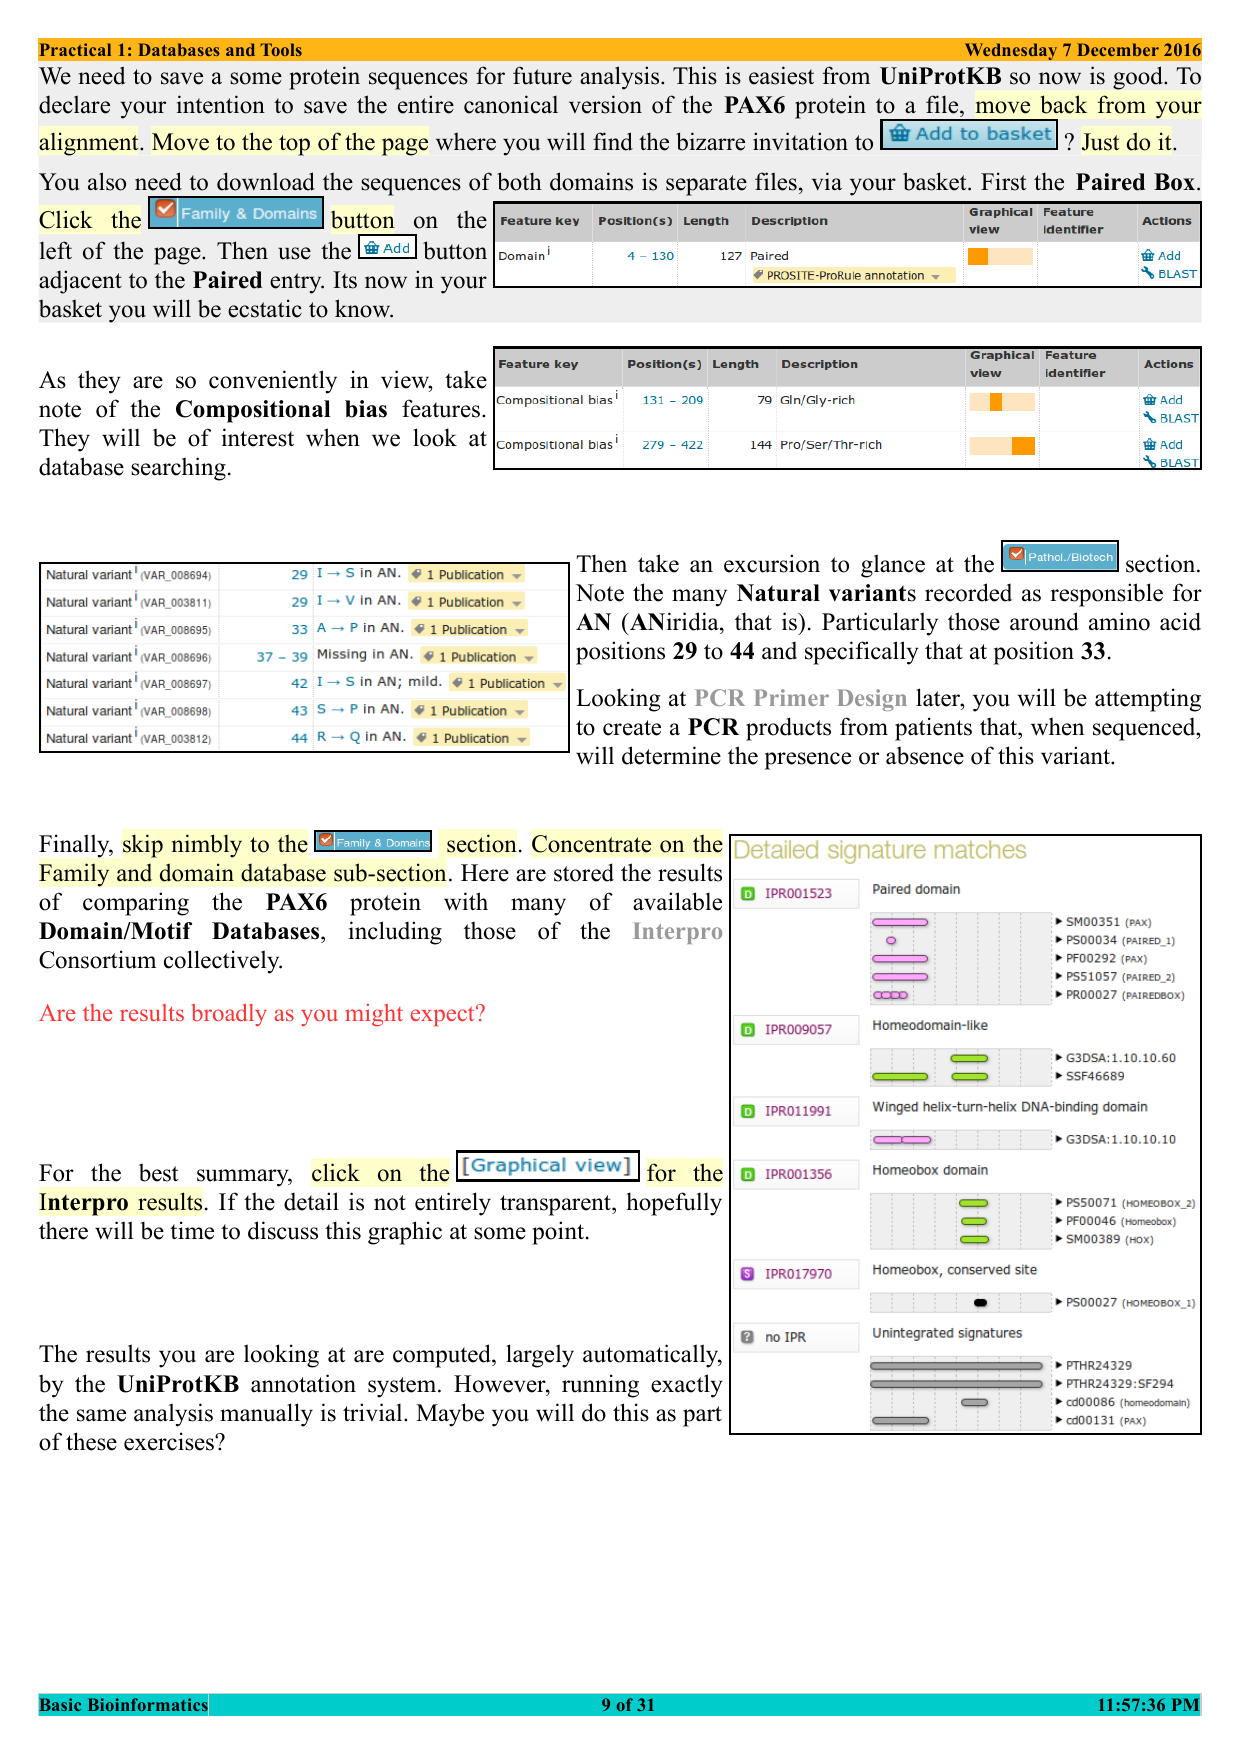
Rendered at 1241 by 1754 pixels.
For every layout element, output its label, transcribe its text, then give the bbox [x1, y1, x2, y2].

picture [41, 564, 568, 751]
text Looking at PCR Primer Design later, you will be attempting to create a PCR products from patients that, when sequenced, will determine the presence or absence of this variant. [38, 682, 1202, 770]
text The results you are looking at are computed, largely automatically, by the UniProtKB annotation system. However, running exactly the same analysis manually is trivial. Maybe you will do this as part of these exercises? [38, 1339, 1202, 1456]
text Finally, skip nimbly to the section. Concentrate on the Family and domain database sub-section. Here are stored the results of comparing the PAX6 protein with many of available Domain/Motif Databases, including those of the Interpro Consortium collectively. [38, 829, 1202, 974]
text Are the results broadly as you might expect? [38, 998, 729, 1027]
picture [731, 836, 1200, 1433]
picture [360, 236, 415, 257]
picture [495, 349, 1200, 468]
picture [458, 1153, 638, 1179]
text For the best summary, click on thefor the Interpro results. If the detail is not entirely transparent, hopefully there will be time to discuss this graphic at some point. [38, 1150, 729, 1245]
picture [883, 121, 1056, 148]
picture [316, 832, 430, 850]
picture [495, 204, 1200, 286]
picture [150, 198, 322, 227]
text We need to save a some protein sequences for future analysis. This is easiest from UniProtKB so now is good. To declare your intention to save the entire canonical version of the PAX6 protein to a file, move back from your alignment. Move to the top of the page where you will find the bizarre invitation to? Just do it. [38, 61, 1202, 155]
text Then take an excursion to glance at thesection. Note the many Natural variants recorded as responsible for AN (ANiridia, that is). Particularly those around amino acid positions 29 to 44 and specifically that at position 33. [38, 540, 1202, 665]
text You also need to download the sequences of both domains is separate files, via your basket. First the Paired Box. Click thebutton on the left of the page. Then use thebutton adjacent to the Paired entry. Its now in your basket you will be ecstatic to know. [38, 167, 1202, 323]
picture [1003, 542, 1117, 570]
text As they are so conveniently in view, take note of the Compositional bias features. They will be of interest when we look at database searching. [38, 365, 1202, 481]
